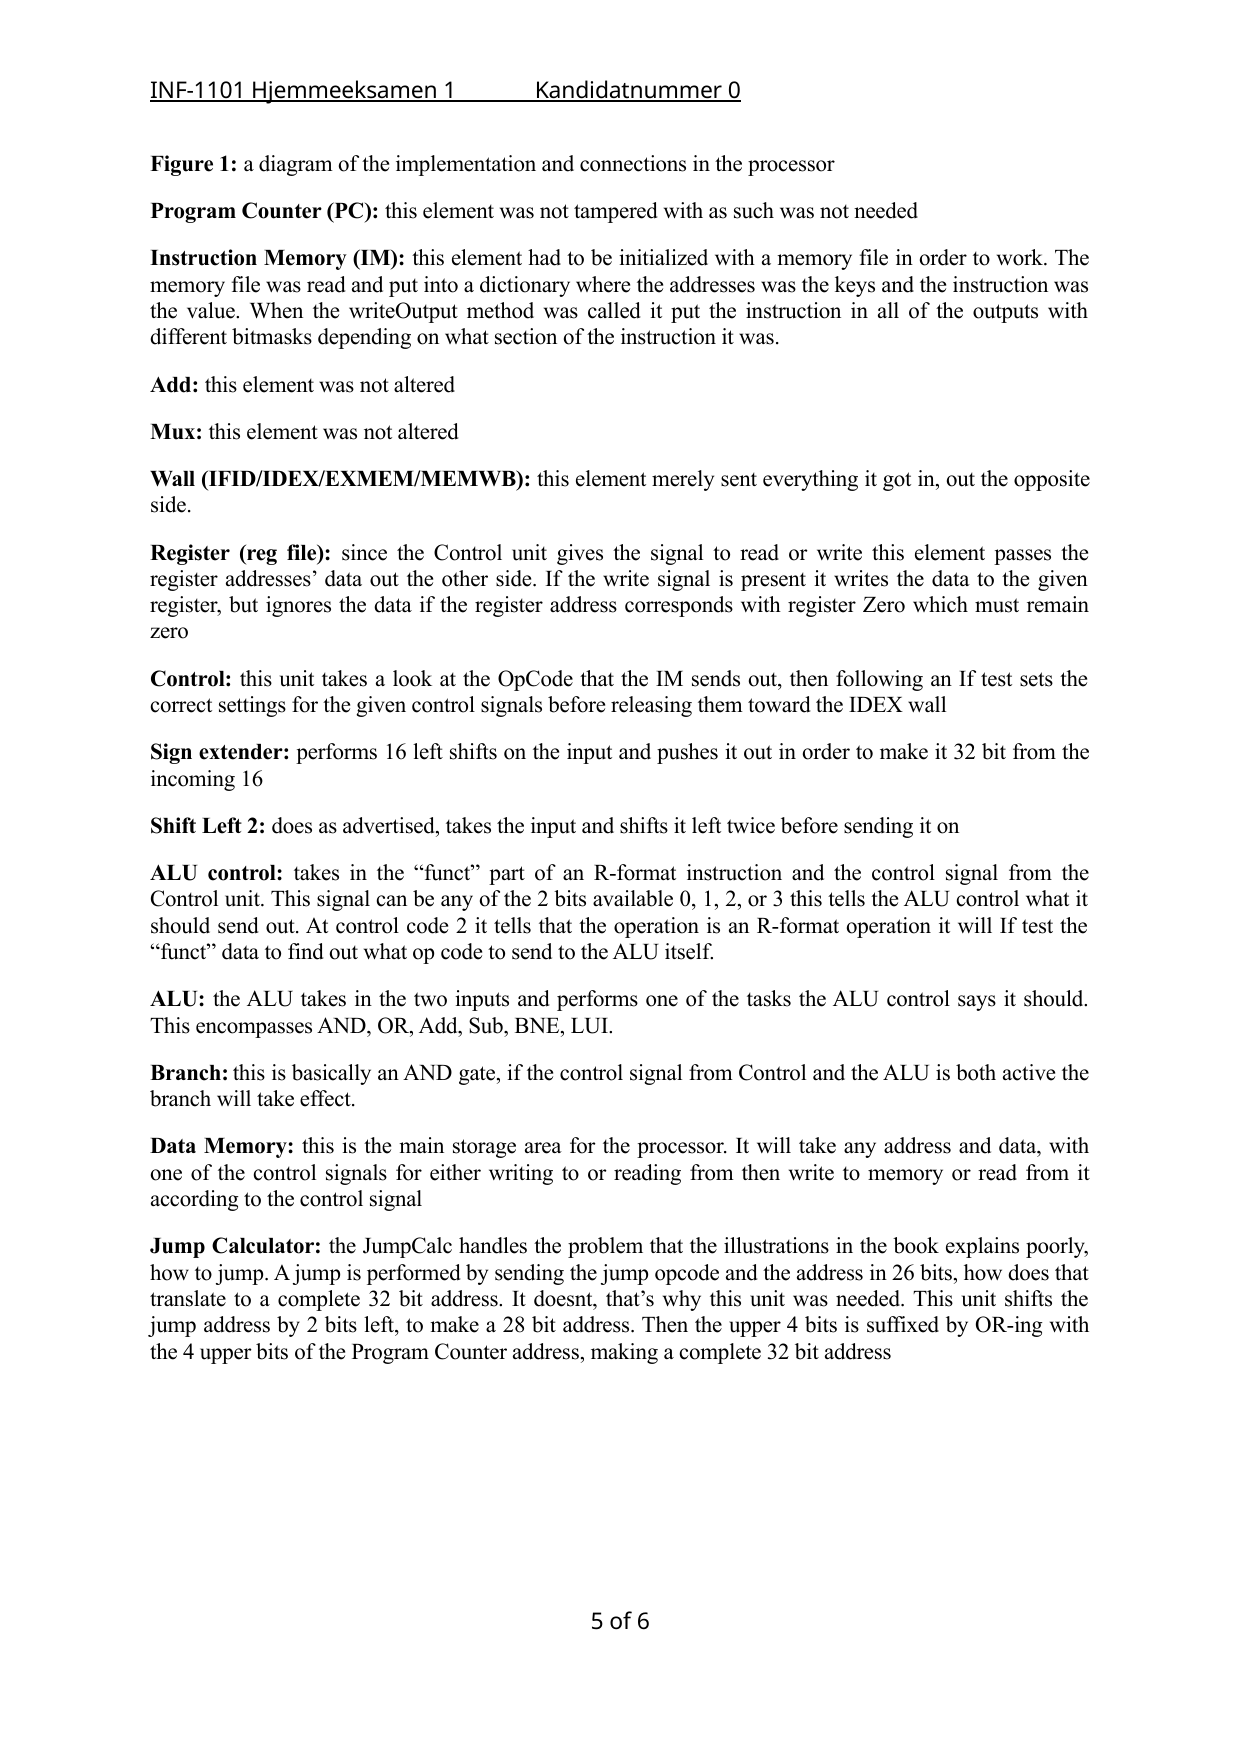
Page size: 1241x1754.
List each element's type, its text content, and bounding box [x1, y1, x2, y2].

text Program Counter (PC): this element was not tampered with as such was not needed [150, 197, 1090, 223]
text Data Memory: this is the main storage area for the processor. It will take any address and data, with one of the control signals for either writing to or reading from then write to memory or read from it according to the control signal [150, 1132, 1090, 1211]
text Jump Calculator: the JumpCalc handles the problem that the illustrations in the book explains poorly, how to jump. A jump is performed by sending the jump opcode and the address in 26 bits, how does that translate to a complete 32 bit address. It doesnt, that’s why this unit was needed. This unit shifts the jump address by 2 bits left, to make a 28 bit address. Then the upper 4 bits is suffixed by OR-ing with the 4 upper bits of the Program Counter address, making a complete 32 bit address [150, 1232, 1090, 1364]
text Control: this unit takes a look at the OpCode that the IM sends out, then following an If test sets the correct settings for the given control signals before releasing them toward the IDEX wall [150, 665, 1090, 717]
text Sign extender: performs 16 left shifts on the input and pushes it out in order to make it 32 bit from the incoming 16 [150, 738, 1090, 791]
text Wall (IFID/IDEX/EXMEM/MEMWB): this element merely sent everything it got in, out the opposite side. [150, 465, 1090, 518]
text Register (reg file): since the Control unit gives the signal to read or write this element passes the register addresses’ data out the other side. If the write signal is present it writes the data to the given register, but ignores the data if the register address corresponds with register Zero which must remain zero [150, 538, 1090, 644]
text Branch: this is basically an AND gate, if the control signal from Control and the ALU is both active the branch will take effect. [150, 1059, 1090, 1112]
text Mux: this element was not altered [150, 418, 1090, 444]
text Add: this element was not altered [150, 371, 1090, 397]
text Figure 1: a diagram of the implementation and connections in the processor [150, 150, 1090, 176]
text Instruction Memory (IM): this element had to be initialized with a memory file in order to work. The memory file was read and put into a dictionary where the addresses was the keys and the instruction was the value. When the writeOutput method was called it put the instruction in all of the outputs with different bitmasks depending on what section of the instruction it was. [150, 244, 1090, 350]
text ALU: the ALU takes in the two inputs and performs one of the tasks the ALU control says it should. This encompasses AND, OR, Add, Sub, BNE, LUI. [150, 985, 1090, 1038]
text ALU control: takes in the “funct” part of an R-format instruction and the control signal from the Control unit. This signal can be any of the 2 bits available 0, 1, 2, or 3 this tells the ALU control what it should send out. At control code 2 it tells that the operation is an R-format operation it will If test the “funct” data to find out what op code to send to the ALU itself. [150, 859, 1090, 964]
text Shift Left 2: does as advertised, takes the input and shifts it left twice before sending it on [150, 812, 1090, 838]
